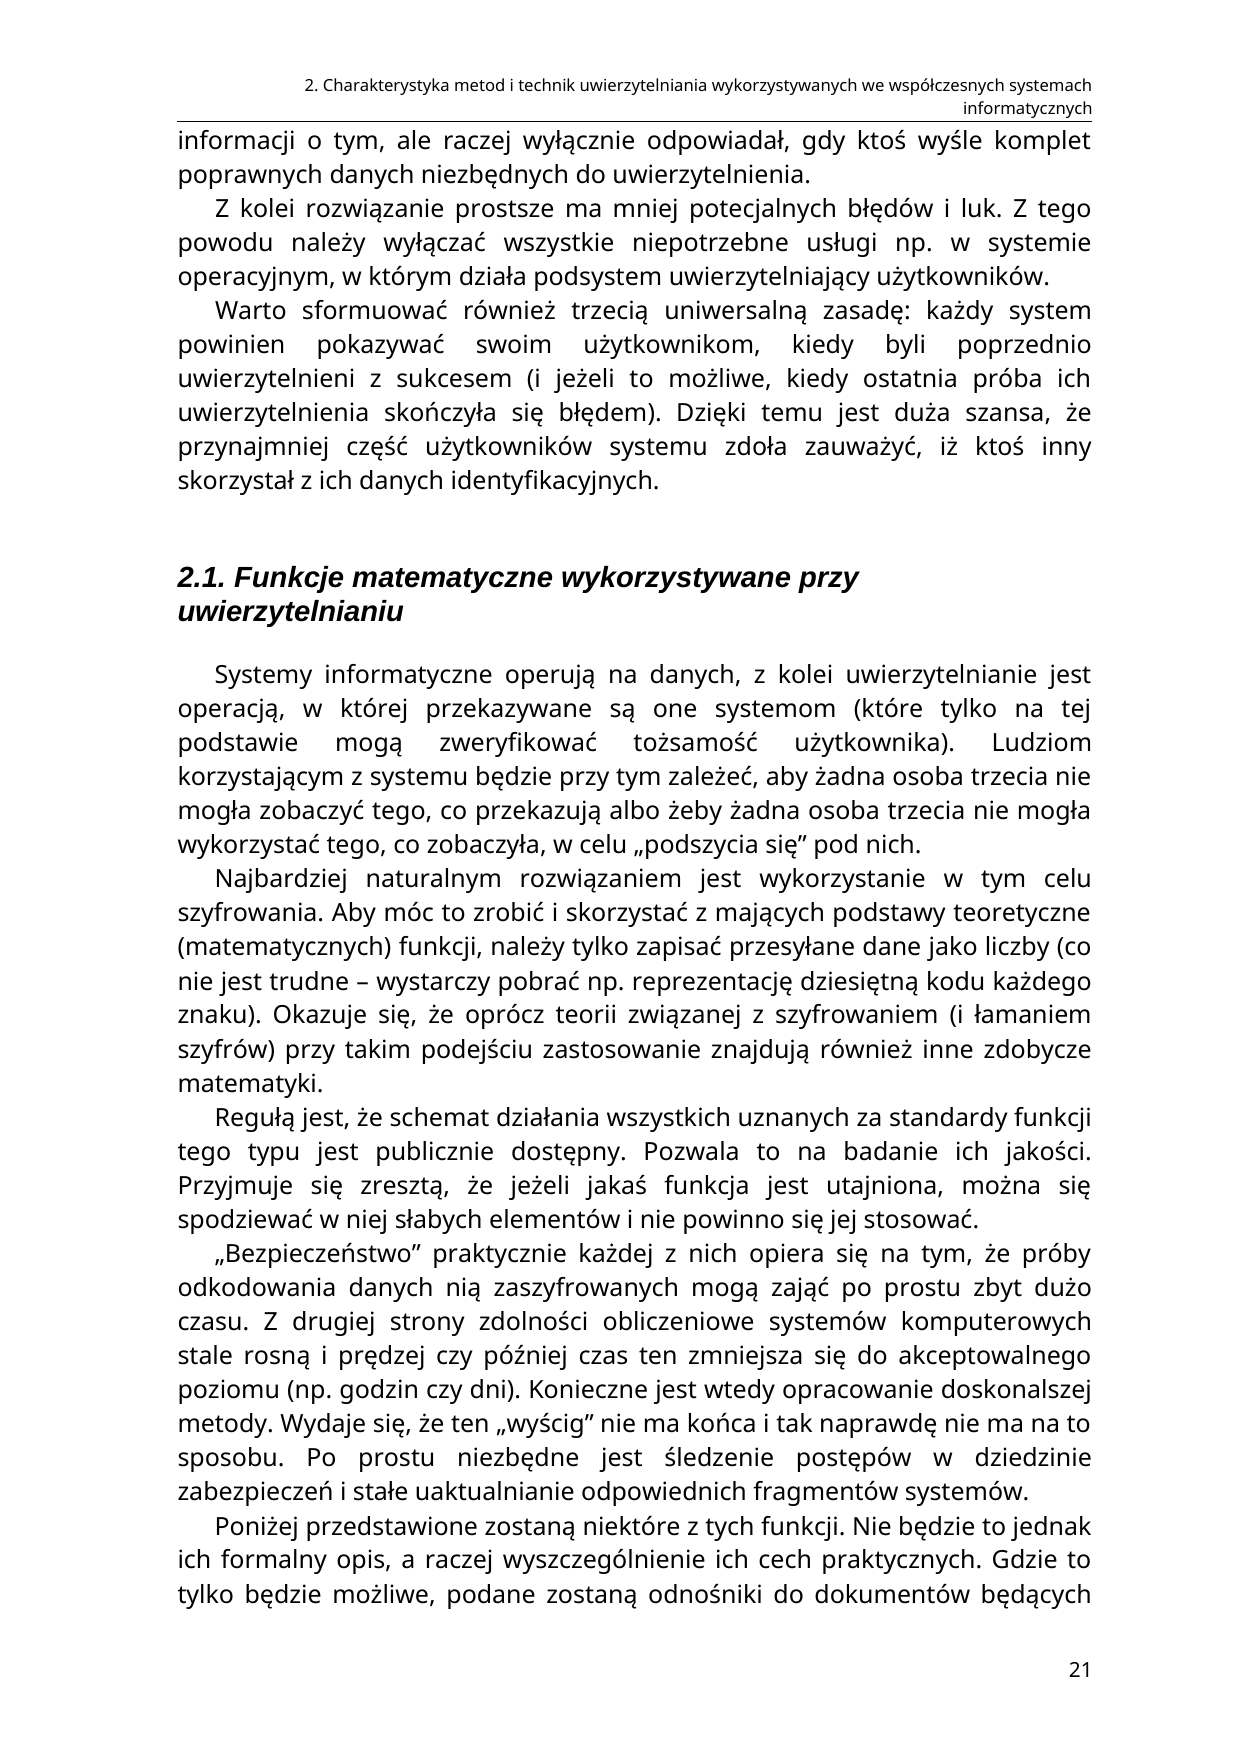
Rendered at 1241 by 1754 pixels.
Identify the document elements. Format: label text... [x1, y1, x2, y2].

text Z kolei rozwiązanie prostsze ma mniej potecjalnych błędów i luk. Z tego powodu należy wyłączać wszystkie niepotrzebne usługi np. w systemie operacyjnym, w którym działa podsystem uwierzytelniający użytkowników. [177, 191, 1092, 293]
text Poniżej przedstawione zostaną niektóre z tych funkcji. Nie będzie to jednak ich formalny opis, a raczej wyszczególnienie ich cech praktycznych. Gdzie to tylko będzie możliwe, podane zostaną odnośniki do dokumentów będących [177, 1508, 1092, 1610]
text informacji o tym, ale raczej wyłącznie odpowiadał, gdy ktoś wyśle komplet poprawnych danych niezbędnych do uwierzytelnienia. [177, 122, 1092, 191]
subtitle 2.1. Funkcje matematyczne wykorzystywane przy uwierzytelnianiu [177, 560, 1092, 627]
text Regułą jest, że schemat działania wszystkich uznanych za standardy funkcji tego typu jest publicznie dostępny. Pozwala to na badanie ich jakości. Przyjmuje się zresztą, że jeżeli jakaś funkcja jest utajniona, można się spodziewać w niej słabych elementów i nie powinno się jej stosować. [177, 1099, 1092, 1236]
text Warto sformuować również trzecią uniwersalną zasadę: każdy system powinien pokazywać swoim użytkownikom, kiedy byli poprzednio uwierzytelnieni z sukcesem (i jeżeli to możliwe, kiedy ostatnia próba ich uwierzytelnienia skończyła się błędem). Dzięki temu jest duża szansa, że przynajmniej część użytkowników systemu zdoła zauważyć, iż ktoś inny skorzystał z ich danych identyfikacyjnych. [177, 293, 1092, 497]
text „Bezpieczeństwo” praktycznie każdej z nich opiera się na tym, że próby odkodowania danych nią zaszyfrowanych mogą zająć po prostu zbyt dużo czasu. Z drugiej strony zdolności obliczeniowe systemów komputerowych stale rosną i prędzej czy później czas ten zmniejsza się do akceptowalnego poziomu (np. godzin czy dni). Konieczne jest wtedy opracowanie doskonalszej metody. Wydaje się, że ten „wyścig” nie ma końca i tak naprawdę nie ma na to sposobu. Po prostu niezbędne jest śledzenie postępów w dziedzinie zabezpieczeń i stałe uaktualnianie odpowiednich fragmentów systemów. [177, 1236, 1092, 1508]
text Najbardziej naturalnym rozwiązaniem jest wykorzystanie w tym celu szyfrowania. Aby móc to zrobić i skorzystać z mających podstawy teoretyczne (matematycznych) funkcji, należy tylko zapisać przesyłane dane jako liczby (co nie jest trudne – wystarczy pobrać np. reprezentację dziesiętną kodu każdego znaku). Okazuje się, że oprócz teorii związanej z szyfrowaniem (i łamaniem szyfrów) przy takim podejściu zastosowanie znajdują również inne zdobycze matematyki. [177, 861, 1092, 1099]
text Systemy informatyczne operują na danych, z kolei uwierzytelnianie jest operacją, w której przekazywane są one systemom (które tylko na tej podstawie mogą zweryfikować tożsamość użytkownika). Ludziom korzystającym z systemu będzie przy tym zależeć, aby żadna osoba trzecia nie mogła zobaczyć tego, co przekazują albo żeby żadna osoba trzecia nie mogła wykorzystać tego, co zobaczyła, w celu „podszycia się” pod nich. [177, 657, 1092, 861]
